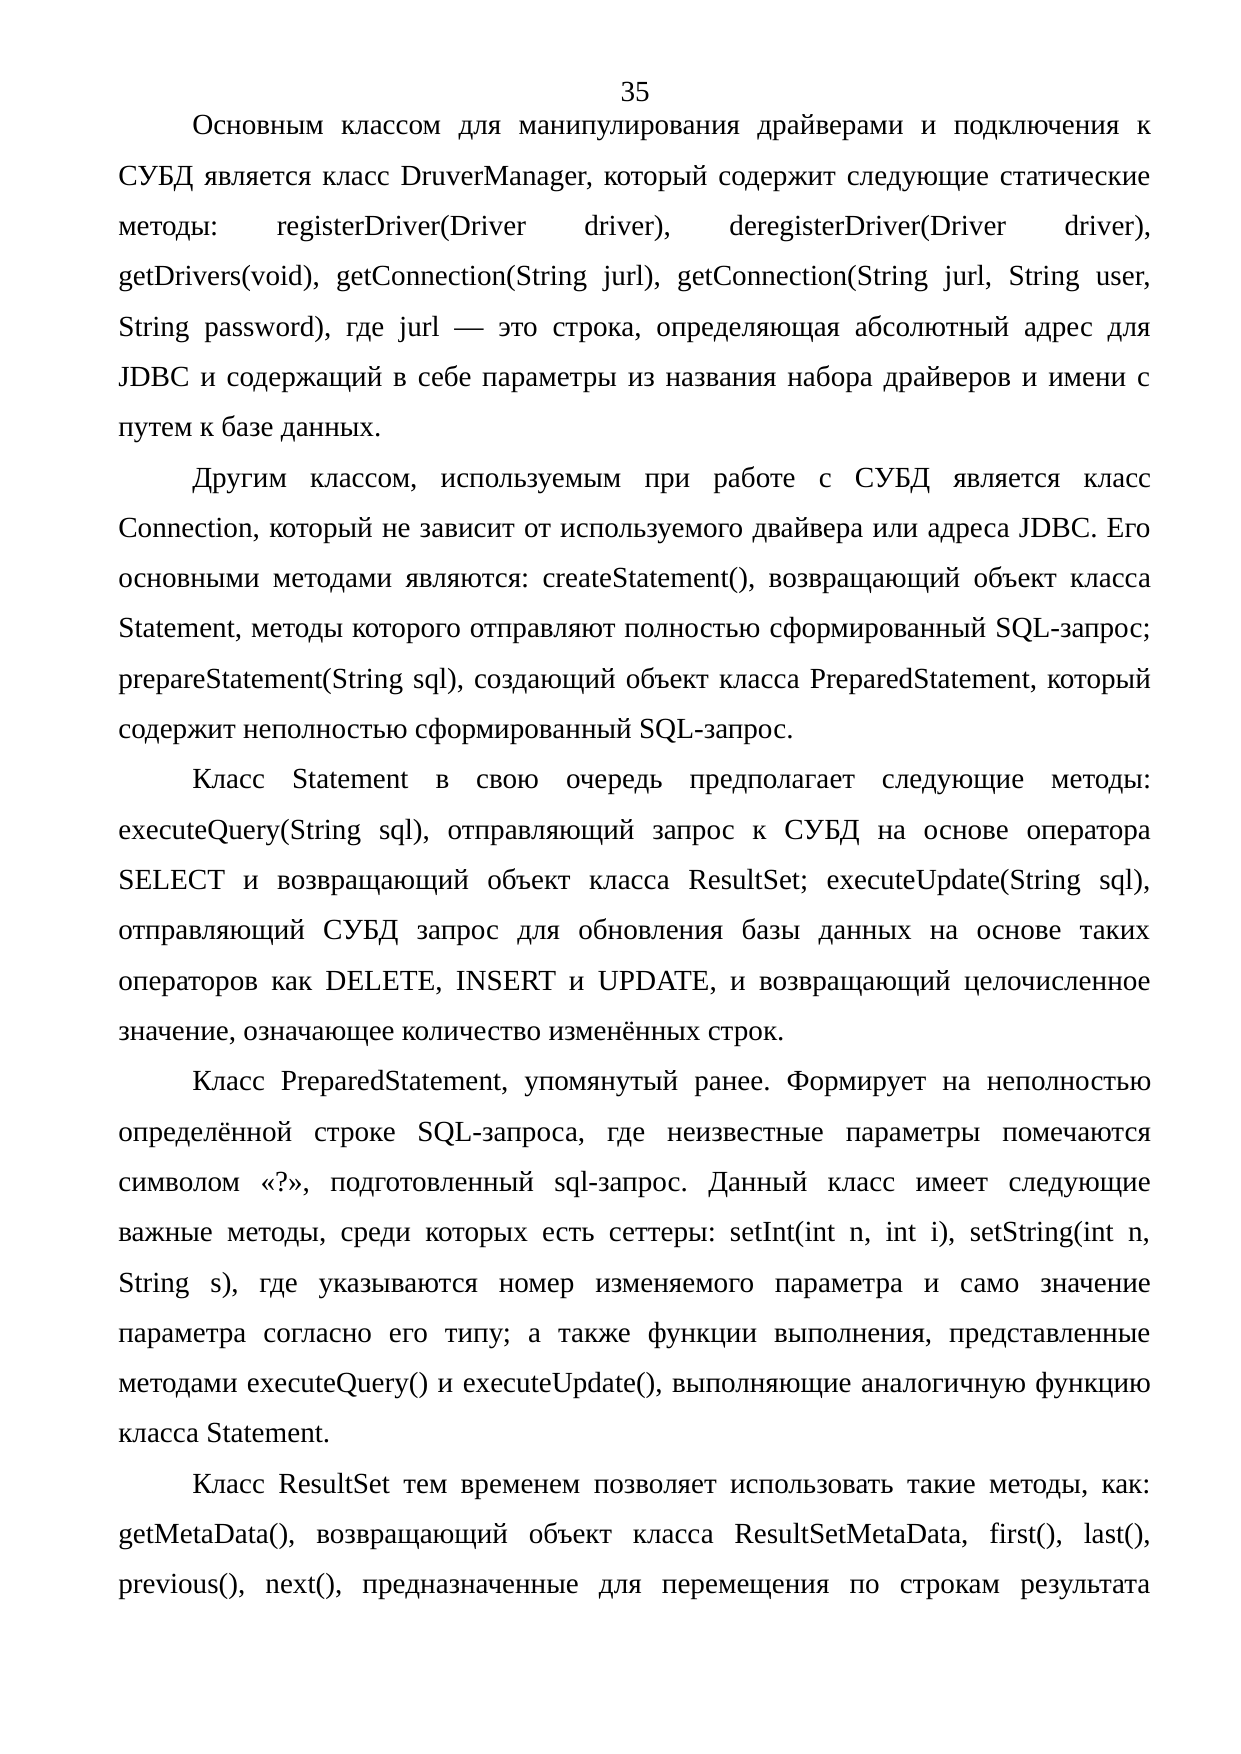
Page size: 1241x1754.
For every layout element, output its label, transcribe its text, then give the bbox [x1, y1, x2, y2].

text Класс ResultSet тем временем позволяет использовать такие методы, как: getMetaData(), возвращающий объект класса ResultSetMetaData, first(), last(), previous(), next(), предназначенные для перемещения по строкам результата [118, 1466, 1152, 1600]
text Основным классом для манипулирования драйверами и подключения к СУБД является класс DruverManager, который содержит следующие статические методы: registerDriver(Driver driver), deregisterDriver(Driver driver), getDrivers(void), getConnection(String jurl), getConnection(String jurl, String user, String password), где jurl — это строка, определяющая абсолютный адрес для JDBC и содержащий в себе параметры из названия набора драйверов и имени с путем к базе данных. [118, 107, 1152, 443]
text Другим классом, используемым при работе с СУБД является класс Connection, который не зависит от используемого двайвера или адреса JDBC. Его основными методами являются: createStatement(), возвращающий объект класса Statement, методы которого отправляют полностью сформированный SQL-запрос; prepareStatement(String sql), создающий объект класса PreparedStatement, который содержит неполностью сформированный SQL-запрос. [118, 460, 1152, 745]
text Класс Statement в свою очередь предполагает следующие методы: executeQuery(String sql), отправляющий запрос к СУБД на основе оператора SELECT и возвращающий объект класса ResultSet; executeUpdate(String sql), отправляющий СУБД запрос для обновления базы данных на основе таких операторов как DELETE, INSERT и UPDATE, и возвращающий целочисленное значение, означающее количество изменённых строк. [118, 762, 1152, 1047]
text Класс PreparedStatement, упомянутый ранее. Формирует на неполностью определённой строке SQL-запроса, где неизвестные параметры помечаются символом «?», подготовленный sql-запрос. Данный класс имеет следующие важные методы, среди которых есть сеттеры: setInt(int n, int i), setString(int n, String s), где указываются номер изменяемого параметра и само значение параметра согласно его типу; а также функции выполнения, представленные методами executeQuery() и executeUpdate(), выполняющие аналогичную функцию класса Statement. [118, 1063, 1152, 1449]
